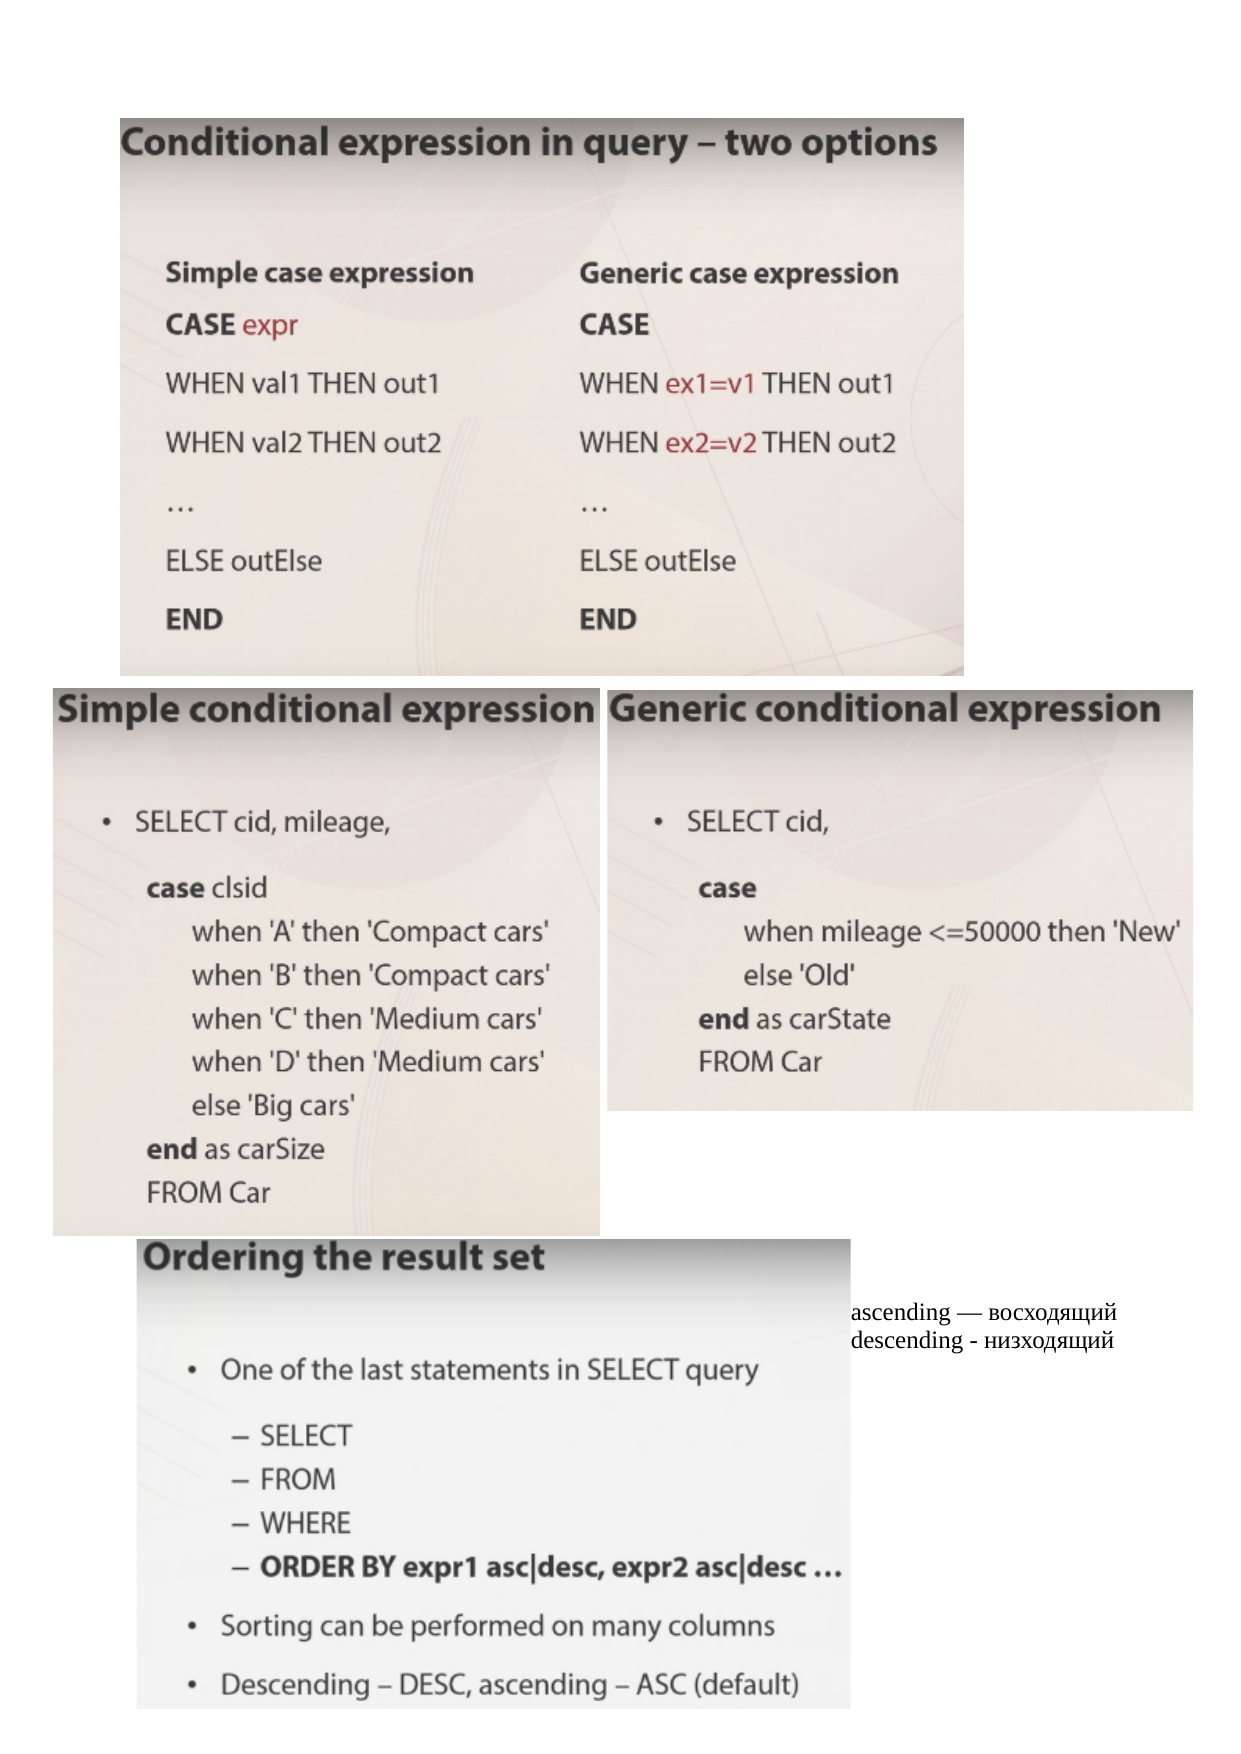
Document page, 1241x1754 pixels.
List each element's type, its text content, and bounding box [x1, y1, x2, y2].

text [118, 1297, 136, 1326]
text [118, 1326, 136, 1354]
picture [120, 118, 964, 676]
picture [52, 688, 600, 1236]
text ascending — восходящий [851, 1297, 1122, 1326]
picture [136, 1239, 851, 1709]
picture [607, 690, 1194, 1111]
text descending - низходящий [851, 1326, 1122, 1354]
